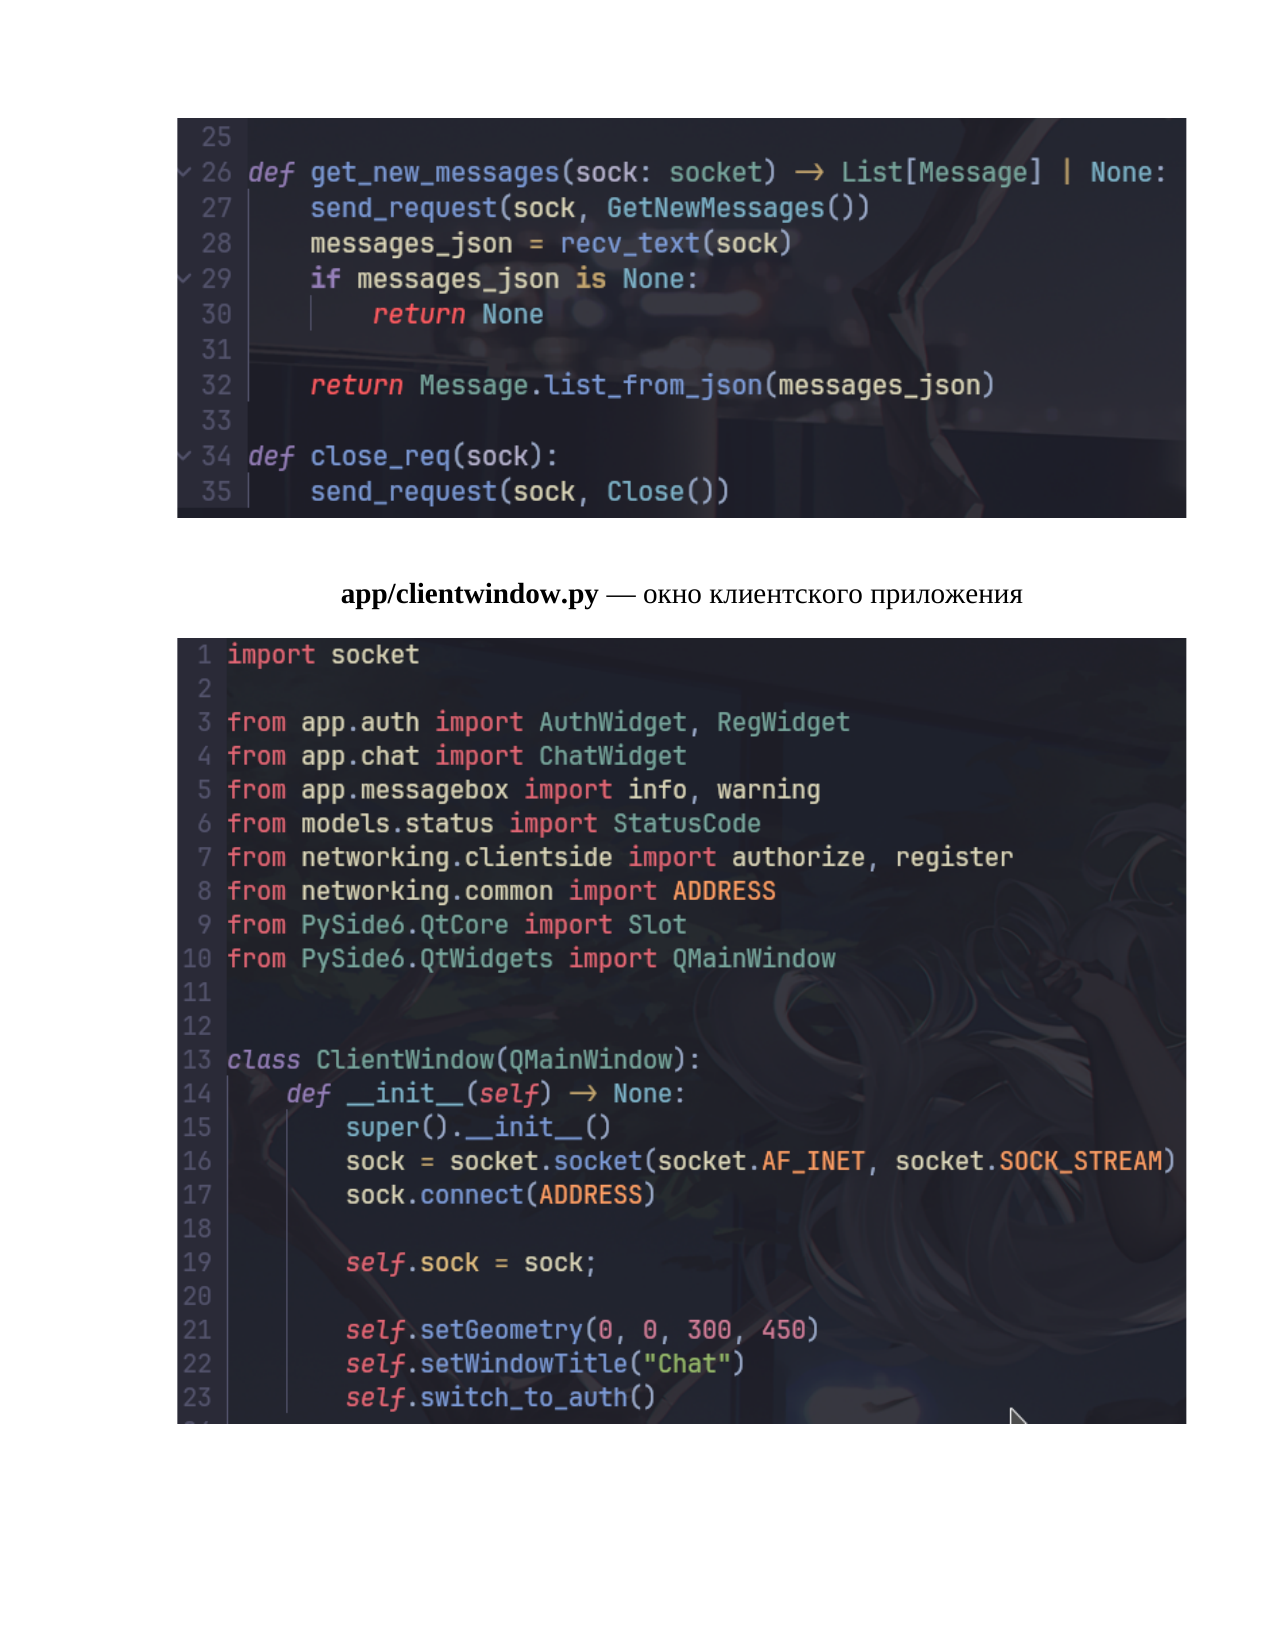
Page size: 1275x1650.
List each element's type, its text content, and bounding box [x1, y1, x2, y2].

picture [177, 118, 1187, 518]
picture [177, 638, 1187, 1424]
text app/clientwindow.py — окно клиентского приложения [177, 576, 1186, 609]
